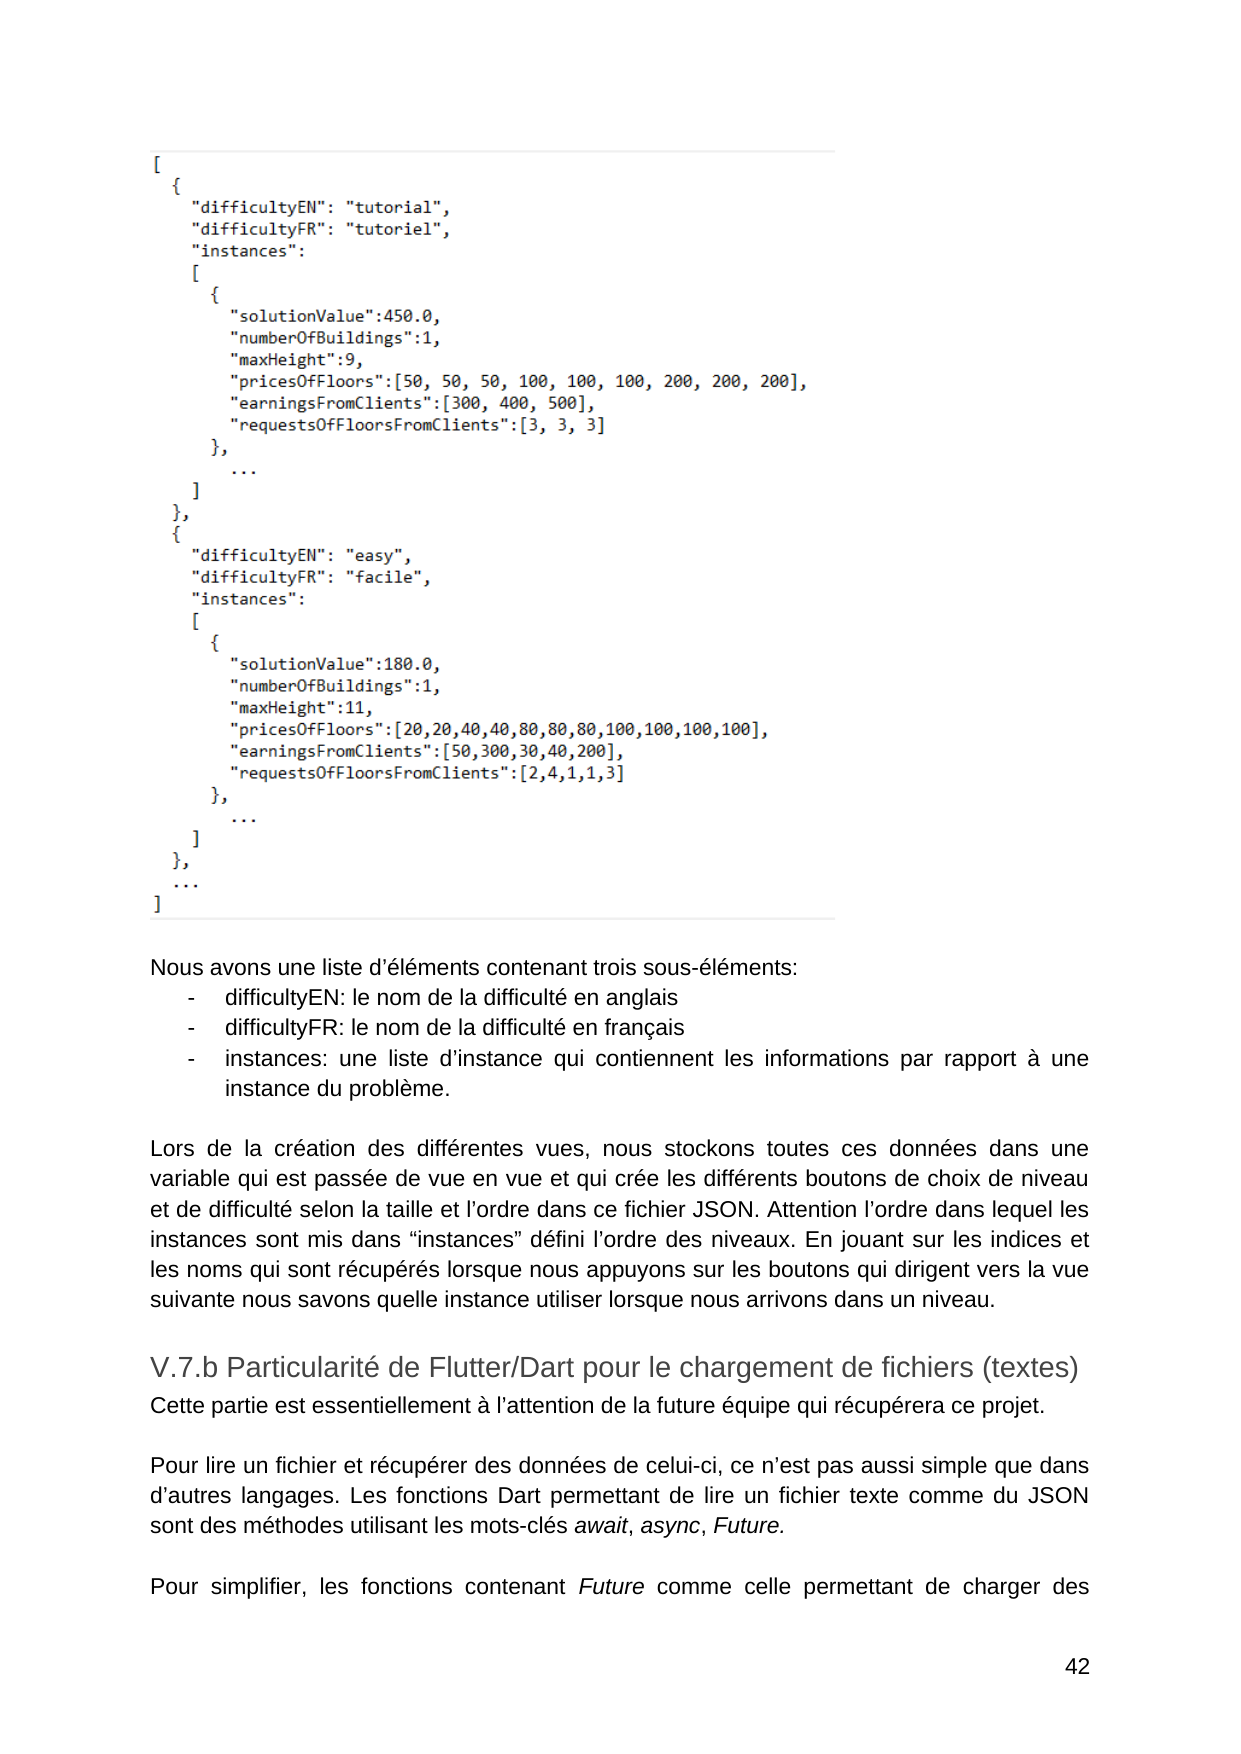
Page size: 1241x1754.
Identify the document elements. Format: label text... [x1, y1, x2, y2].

text Pour simplifier, les fonctions contenant Future comme celle permettant de charger des [150, 1573, 1090, 1599]
list difficultyEN: le nom de la difficulté en anglais [187, 984, 1090, 1010]
picture [150, 150, 836, 920]
list instances: une liste d’instance qui contiennent les informations par rapport à une instance du problème. [187, 1044, 1090, 1101]
text Nous avons une liste d’éléments contenant trois sous-éléments: [150, 954, 1090, 980]
text Lors de la création des différentes vues, nous stockons toutes ces données dans une variable qui est passée de vue en vue et qui crée les différents boutons de choix de niveau et de difficulté selon la taille et l’ordre dans ce fichier JSON. Attention l’ordre dans lequel les instances sont mis dans “instances” défini l’ordre des niveaux. En jouant sur les indices et les noms qui sont récupérés lorsque nous appuyons sur les boutons qui dirigent vers la vue suivante nous savons quelle instance utiliser lorsque nous arrivons dans un niveau. [150, 1135, 1090, 1312]
text Pour lire un fichier et récupérer des données de celui-ci, ce n’est pas aussi simple que dans d’autres langages. Les fonctions Dart permettant de lire un fichier texte comme du JSON sont des méthodes utilisant les mots-clés await, async, Future. [150, 1452, 1090, 1539]
list difficultyFR: le nom de la difficulté en français [187, 1014, 1090, 1041]
subtitle V.7.b Particularité de Flutter/Dart pour le chargement de fichiers (textes) [150, 1350, 1090, 1383]
text Cette partie est essentiellement à l’attention de la future équipe qui récupérera ce projet. [150, 1392, 1090, 1418]
